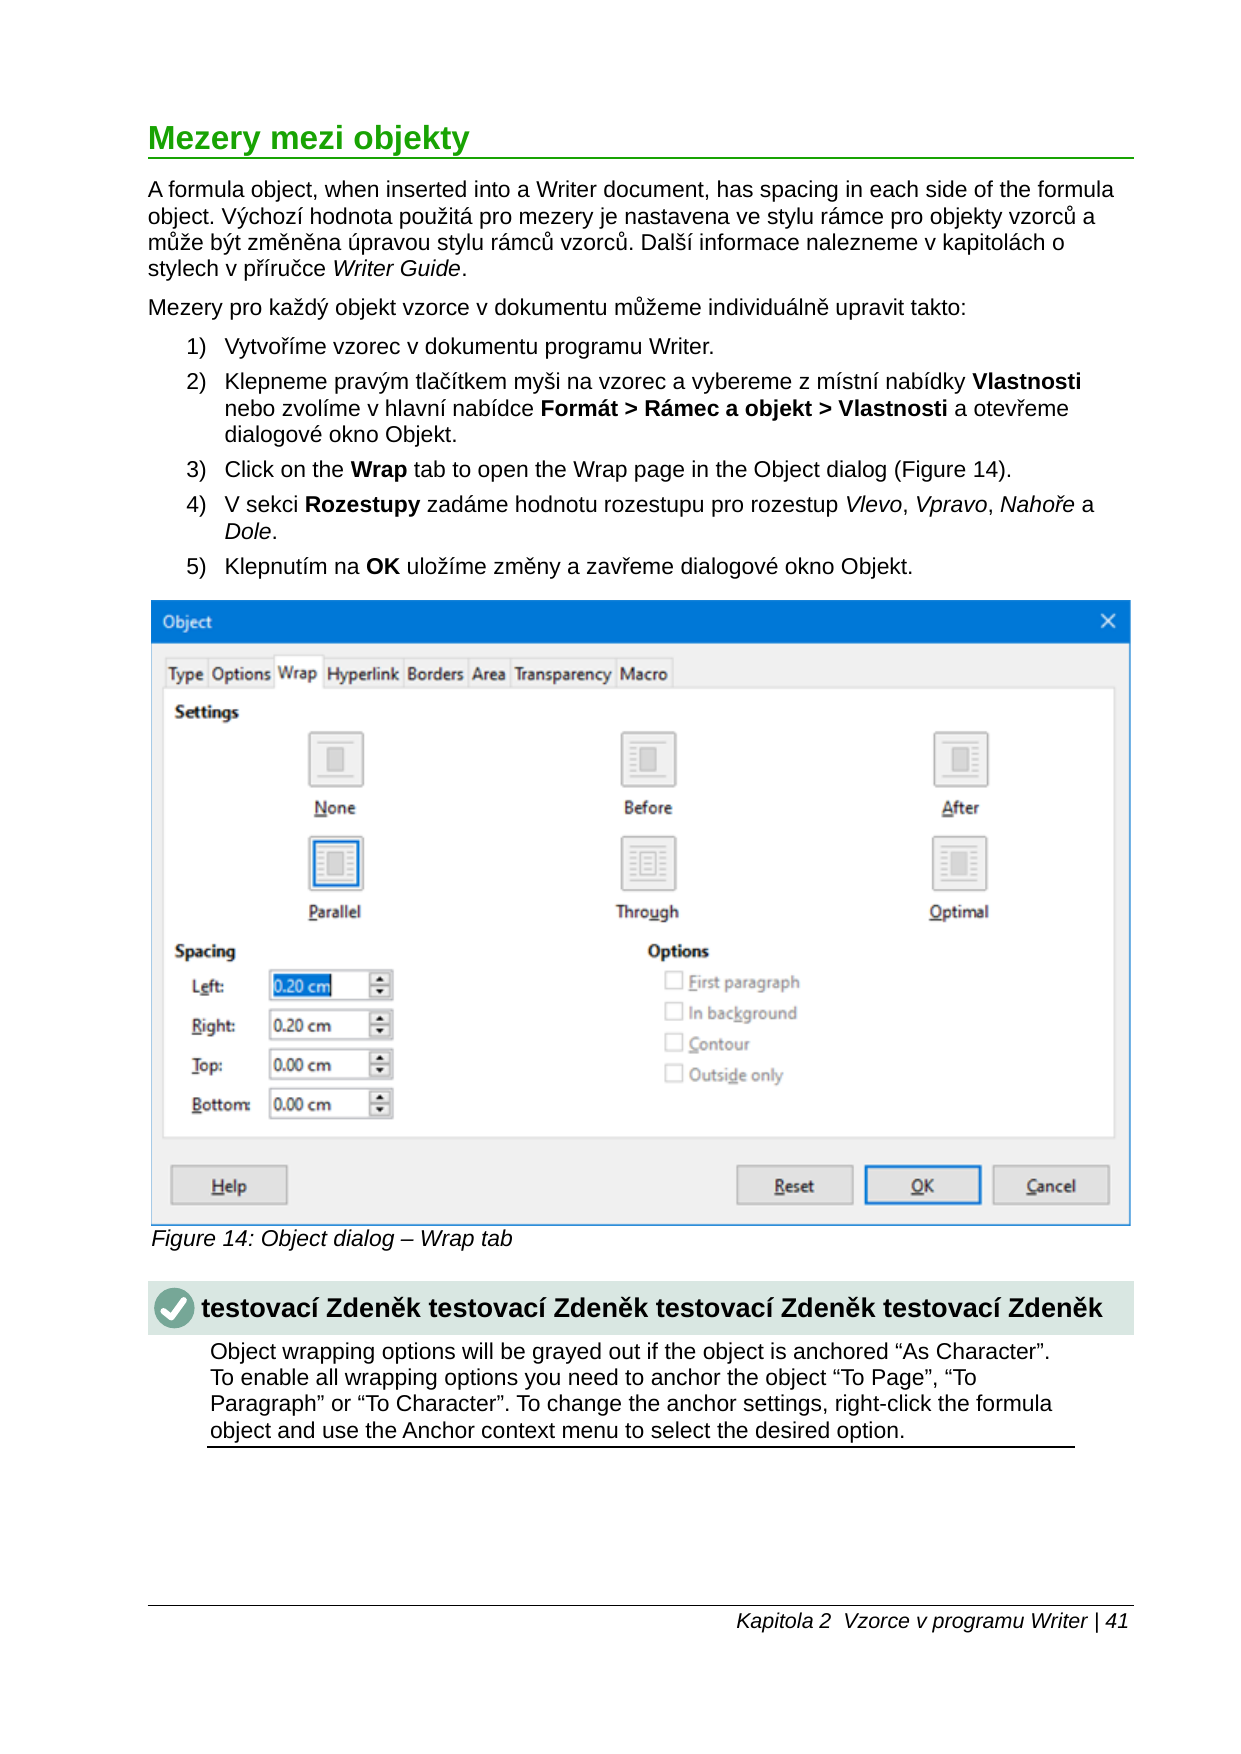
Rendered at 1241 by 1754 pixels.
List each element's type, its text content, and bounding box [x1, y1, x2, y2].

subtitle testovací Zdeněk testovací Zdeněk testovací Zdeněk testovací Zdeněk [148, 1281, 1134, 1335]
list Klepneme pravým tlačítkem myši na vzorec a vybereme z místní nabídky Vlastnosti nebo zvolíme v hlavní nabídce Formát > Rámec a objekt > Vlastnosti a otevřeme dialogové okno Objekt. [207, 368, 1134, 447]
list Klepnutím na OK uložíme změny a zavřeme dialogové okno Objekt. [207, 553, 1134, 579]
text A formula object, when inserted into a Writer document, has spacing in each side of the formula object. Výchozí hodnota použitá pro mezery je nastavena ve stylu rámce pro objekty vzorců a může být změněna úpravou stylu rámců vzorců. Další informace nalezneme v kapitolách o stylech v příručce Writer Guide. [148, 176, 1134, 282]
text Mezery pro každý objekt vzorce v dokumentu můžeme individuálně upravit takto: [148, 294, 1134, 321]
subtitle Mezery mezi objekty [148, 118, 1134, 157]
list V sekci Rozestupy zadáme hodnotu rozestupu pro rozestup Vlevo, Vpravo, Nahoře a Dole. [207, 491, 1134, 544]
text Figure 14: Object dialog – Wrap tab [151, 1226, 1131, 1252]
picture [151, 600, 1131, 1226]
list Vytvoříme vzorec v dokumentu programu Writer. [207, 333, 1134, 359]
list Click on the Wrap tab to open the Wrap page in the Object dialog (Figure 14). [207, 456, 1134, 483]
text Object wrapping options will be grayed out if the object is anchored “As Character”. To enable all wrapping options you need to anchor the object “To Page”, “To Paragraph” or “To Character”. To change the anchor settings, right-click the formula object and use the Anchor context menu to select the desired option. [207, 1335, 1075, 1446]
